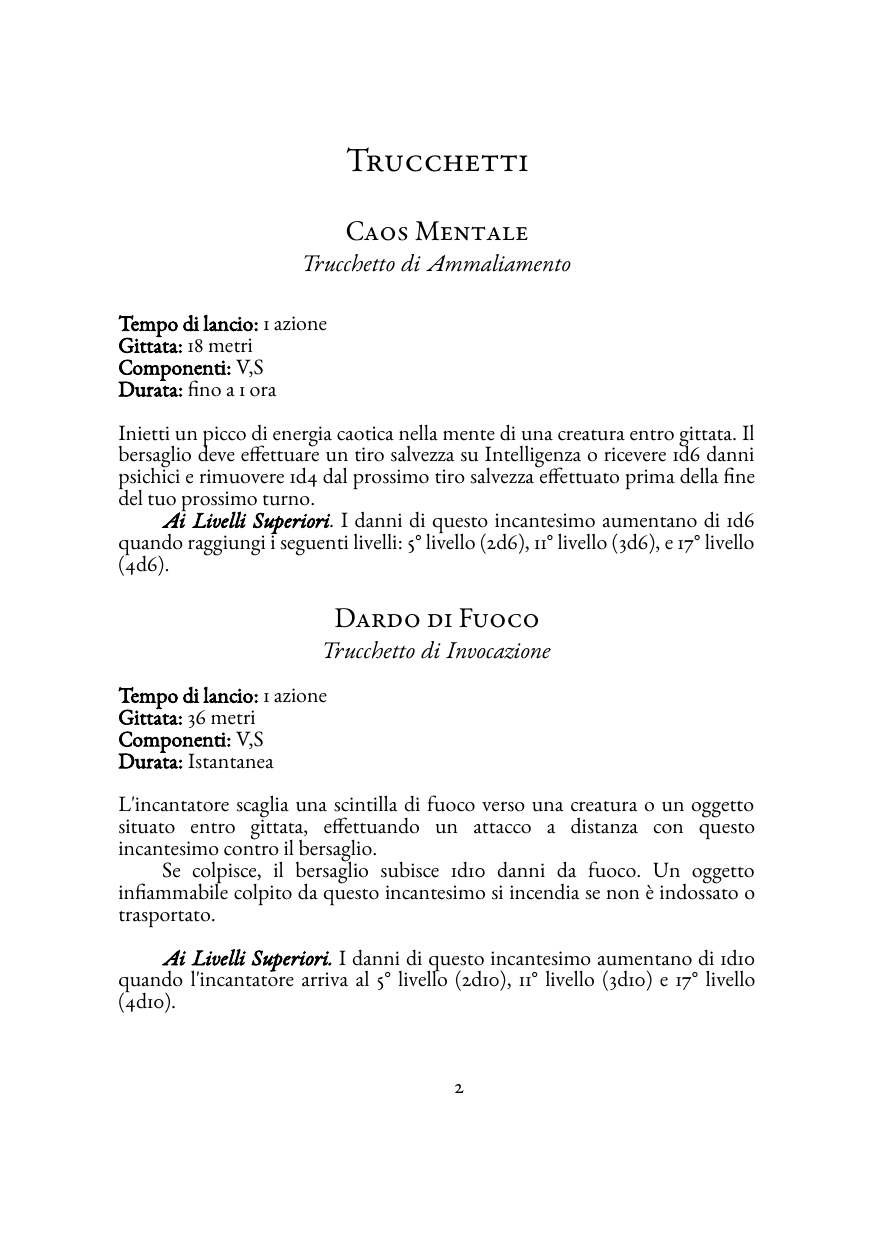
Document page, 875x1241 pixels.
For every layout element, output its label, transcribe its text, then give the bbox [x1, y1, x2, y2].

subtitle Caos Mentale [118, 220, 756, 248]
text Gittata: 18 metri [118, 337, 756, 359]
text Durata: fino a 1 ora [118, 381, 756, 402]
text Componenti: V,S [118, 731, 756, 752]
text Ai Livelli Superiori. I danni di questo incantesimo aumentano di 1d6 quando raggiungi i seguenti livelli: 5° livello (2d6), 11° livello (3d6), e 17° livello (4d6). [118, 512, 756, 577]
text Tempo di lancio: 1 azione [118, 296, 756, 337]
text Durata: Istantanea [118, 752, 756, 774]
subtitle Trucchetto di Ammaliamento [118, 254, 756, 278]
text Inietti un picco di energia caotica nella mente di una creatura entro gittata. Il bersaglio deve effettuare un tiro salvezza su Intelligenza o ricevere 1d6 danni psichici e rimuovere 1d4 dal prossimo tiro salvezza effettuato prima della fine del tuo prossimo turno. [118, 424, 756, 512]
text L'incantatore scaglia una scintilla di fuoco verso una creatura o un oggetto situato entro gittata, effettuando un attacco a distanza con questo incantesimo contro il bersaglio. [118, 796, 756, 862]
text Ai Livelli Superiori. I danni di questo incantesimo aumentano di 1d10 quando l'incantatore arriva al 5° livello (2d10), 11° livello (3d10) e 17° livello (4d10). [118, 949, 756, 1015]
subtitle Trucchetti [118, 148, 756, 182]
subtitle Trucchetto di Invocazione [118, 641, 756, 665]
text Componenti: V,S [118, 368, 161, 381]
subtitle Dardo di Fuoco [118, 607, 756, 635]
text Gittata: 36 metri [118, 709, 756, 731]
text Componenti: V,S [123, 359, 756, 381]
text Se colpisce, il bersaglio subisce 1d10 danni da fuoco. Un oggetto infiammabile colpito da questo incantesimo si incendia se non è indossato o trasportato. [118, 862, 756, 927]
text Tempo di lancio: 1 azione [118, 683, 756, 709]
